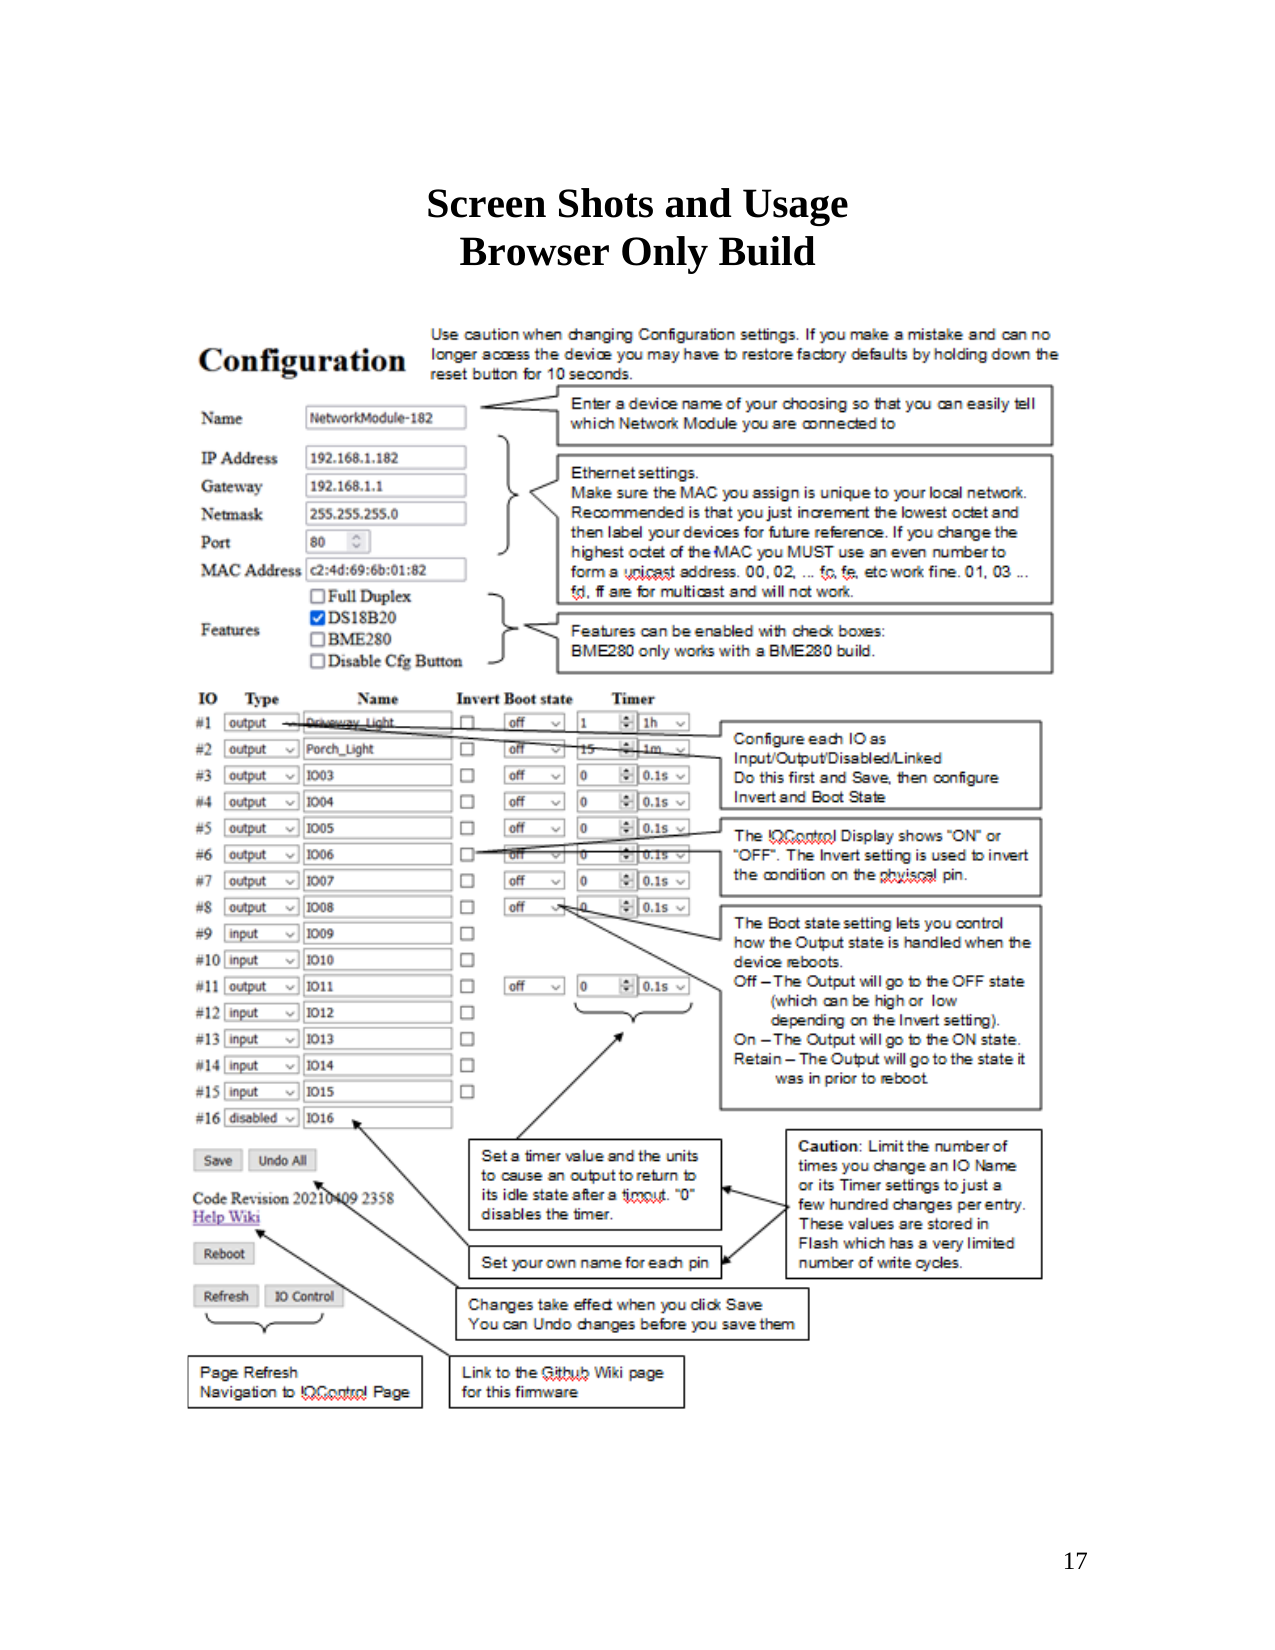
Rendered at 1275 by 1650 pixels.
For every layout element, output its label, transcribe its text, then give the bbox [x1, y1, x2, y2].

picture [187, 322, 1069, 1417]
text Screen Shots and Usage [187, 179, 1087, 227]
text Browser Only Build [187, 227, 1087, 274]
